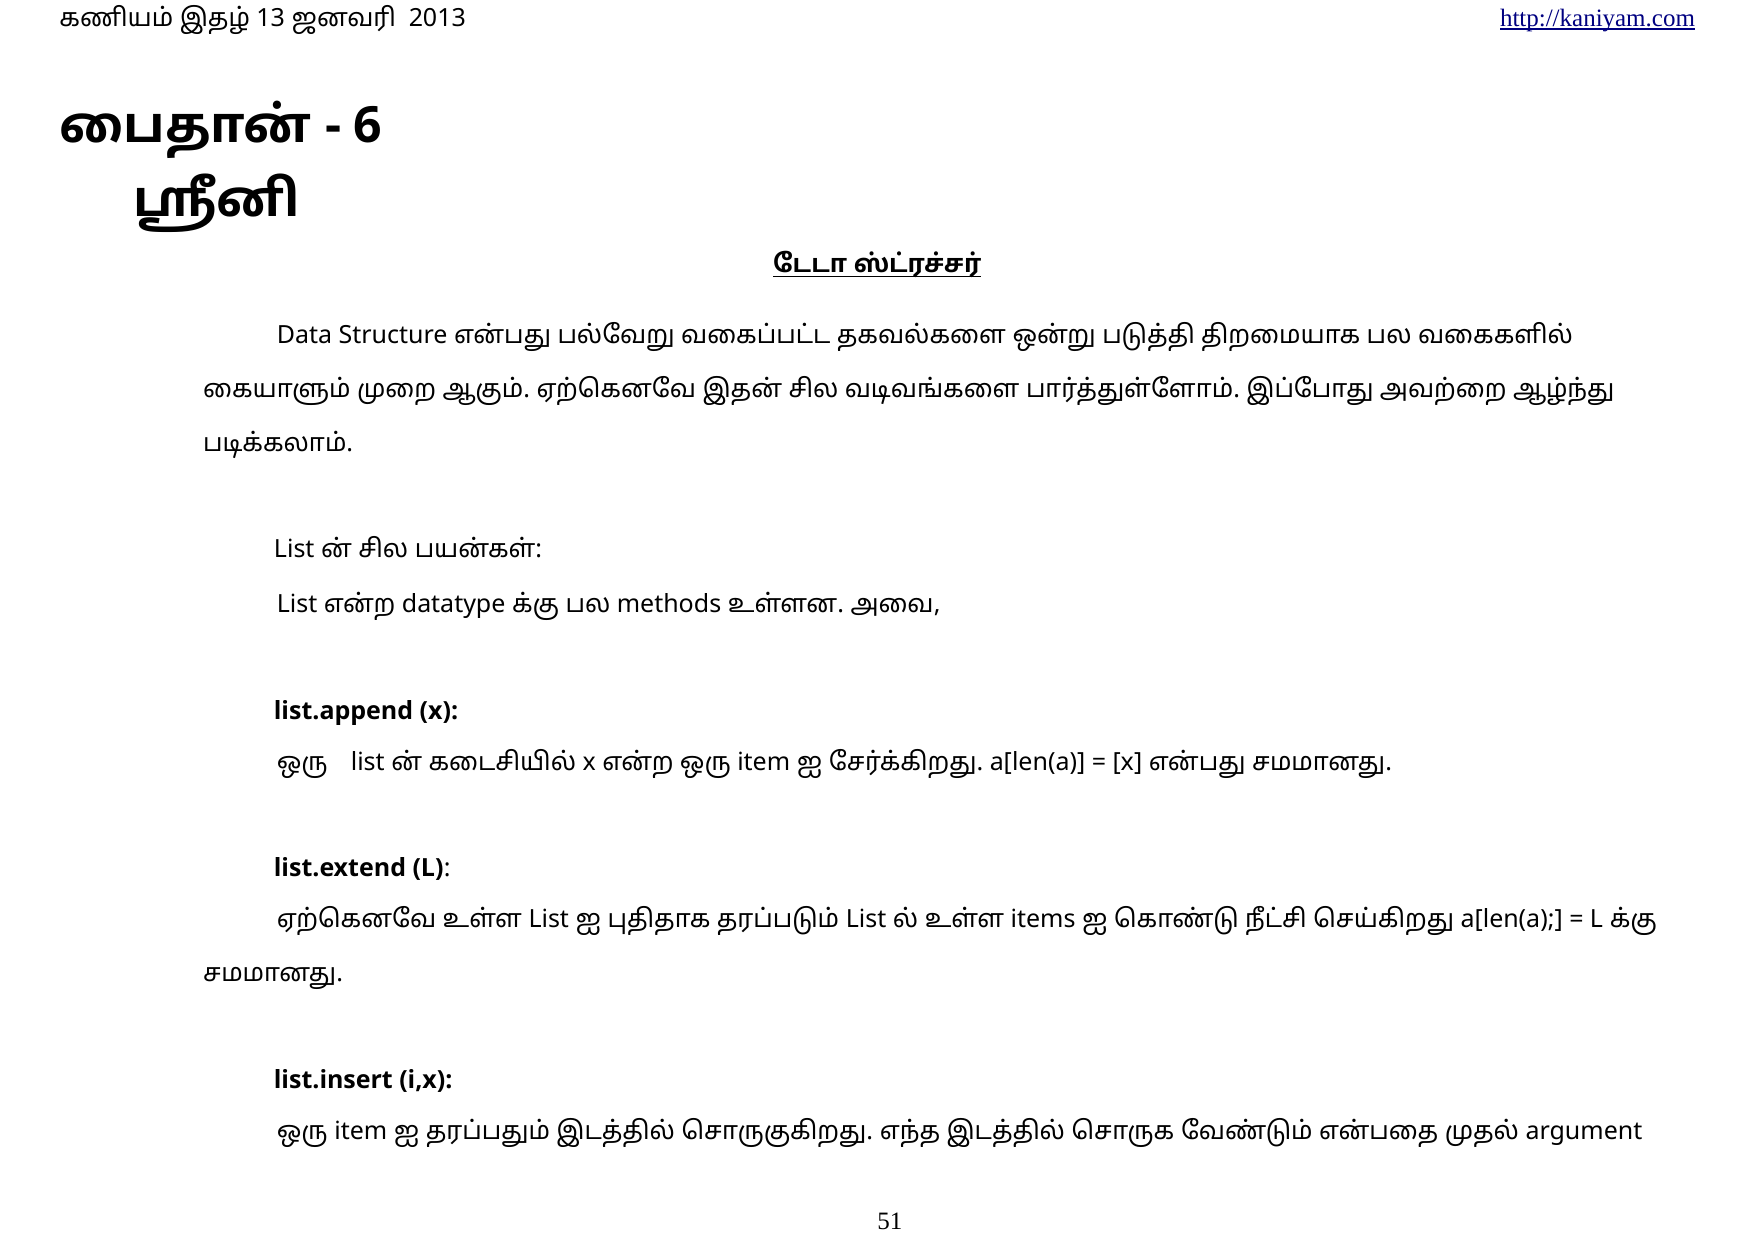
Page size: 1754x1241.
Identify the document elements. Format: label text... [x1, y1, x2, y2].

text ஒரு item ஐ தரப்பதும் இடத்தில் சொருகுகிறது. எந்த இடத்தில் சொருக வேண்டும் என்பதை முதல் argument [203, 1112, 1695, 1149]
text List என்ற datatype க்கு பல methods உள்ளன. அவை, [203, 586, 1695, 623]
text ஒரு list ன் கடைசியில் x என்ற ஒரு item ஐ சேர்க்கிறது. a[len(a)] = [x] என்பது சமமானது. [203, 743, 1695, 781]
text Data Structure என்பது பல்வேறு வகைப்பட்ட தகவல்களை ஒன்று படுத்தி திறமையாக பல வகைகளில் கையாளும் முறை ஆகும். ஏற்கெனவே இதன் சில வடிவங்களை பார்த்துள்ளோம். இப்போது அவற்றை ஆழ்ந்து படிக்கலாம். [203, 316, 1695, 461]
text list.append (x): [203, 692, 1695, 727]
text list.extend (L): [203, 850, 1695, 884]
text list.insert (i,x): [203, 1061, 1695, 1096]
text List ன் சில பயன்கள்: [203, 531, 1695, 568]
text டேடா ஸ்ட்ரச்சர் [59, 249, 1695, 282]
text ஏற்கெனவே உள்ள List ஐ புதிதாக தரப்படும் List ல் உள்ள items ஐ கொண்டு நீட்சி செய்கிறது a[len(a);] = L க்கு சமமானது. [203, 901, 1695, 992]
subtitle பைதான் - 6 ஸ்ரீனி [59, 89, 1695, 237]
